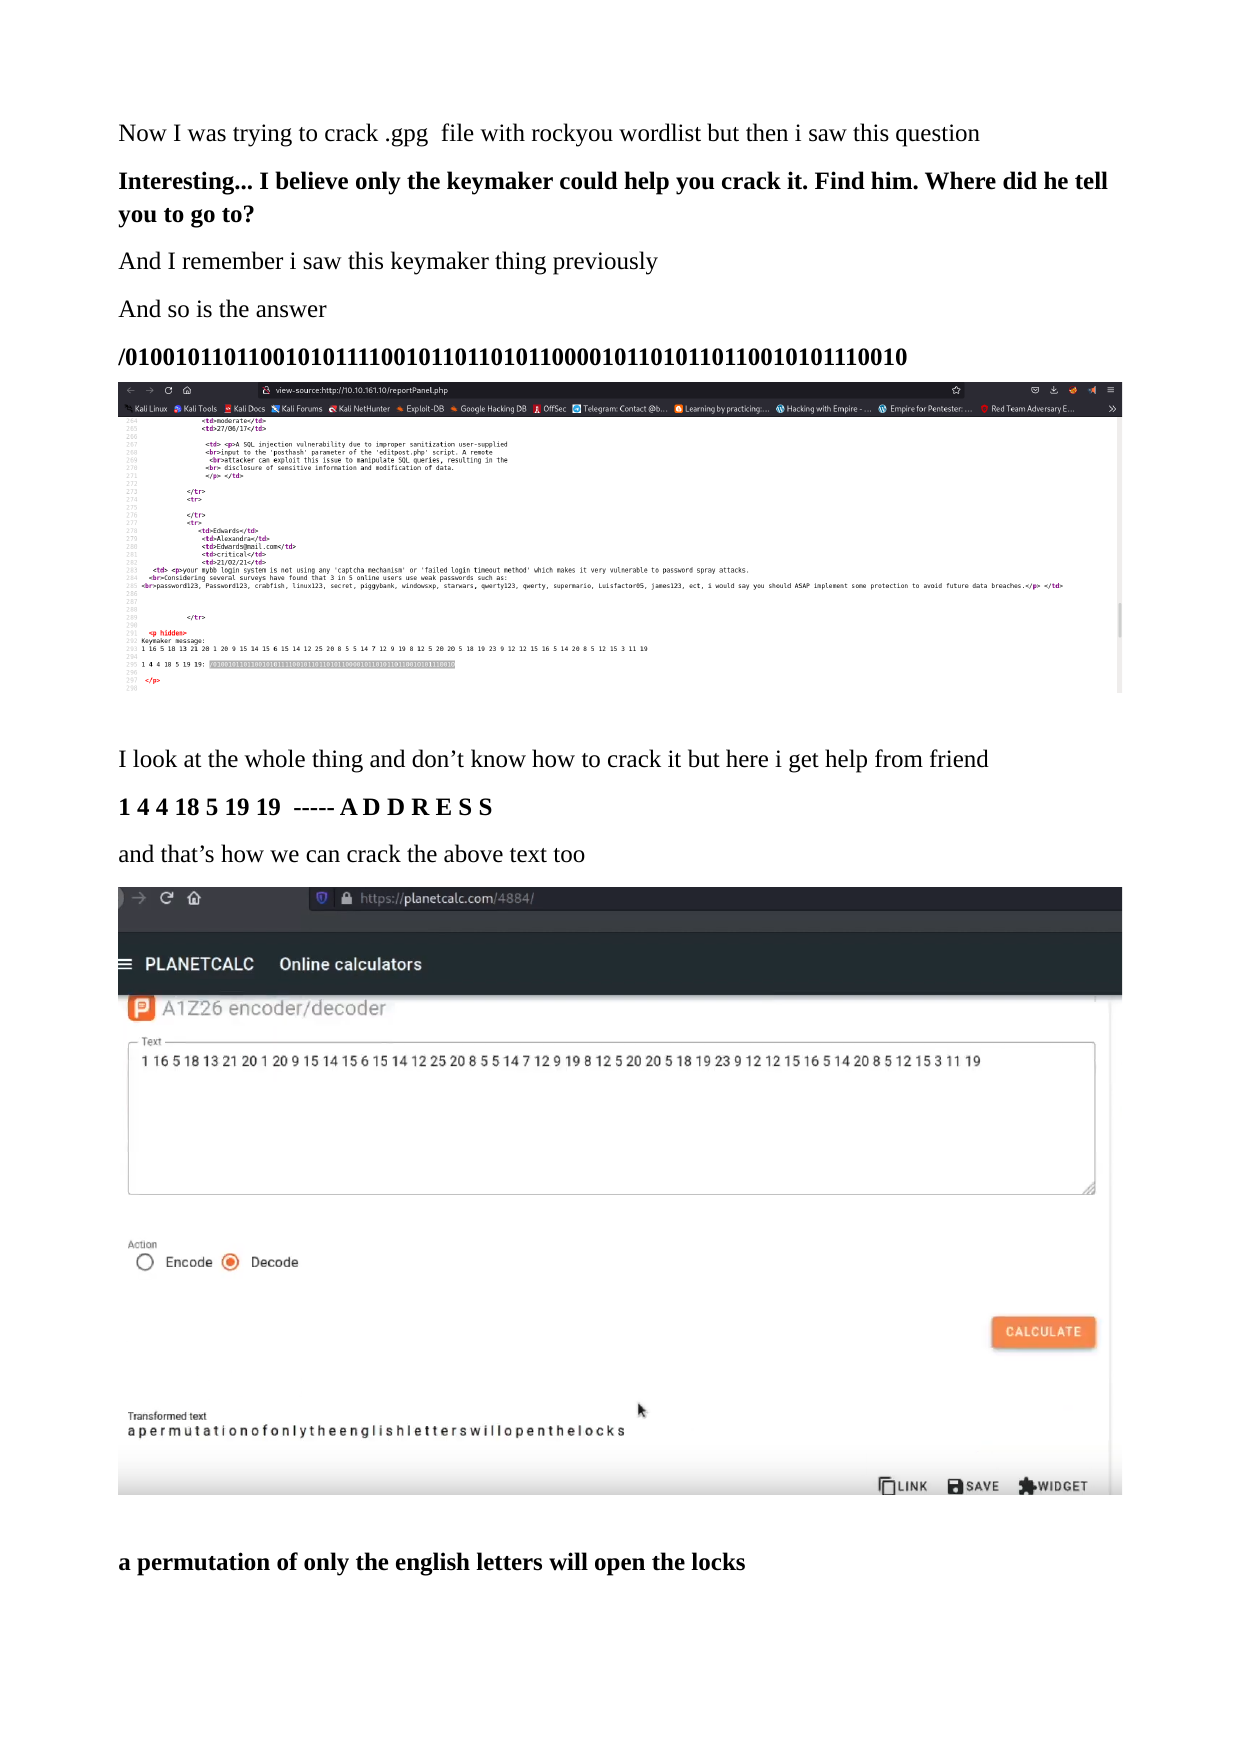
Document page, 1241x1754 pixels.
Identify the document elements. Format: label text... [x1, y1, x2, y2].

text I look at the whole thing and don’t know how to crack it but here i get help from friend [118, 744, 1122, 773]
text /0100101101100101011110010110110101100001011010110110010101110010 [118, 342, 1122, 370]
text Interesting... I believe only the keymaker could help you crack it. Find him. Where did he tell you to go to? [118, 166, 1122, 227]
text And so is the answer [118, 294, 1122, 323]
text Now I was trying to crack .gpg file with rockyou wordlist but then i saw this question [118, 118, 1122, 147]
text And I remember i saw this keymaker thing previously [118, 246, 1122, 275]
picture [118, 887, 1123, 1495]
text and that’s how we can crack the above text too [118, 839, 1122, 868]
text a permutation of only the english letters will open the locks [118, 1547, 1122, 1575]
text 1 4 4 18 5 19 19 ----- A D D R E S S [118, 792, 1122, 821]
picture [118, 382, 1123, 693]
